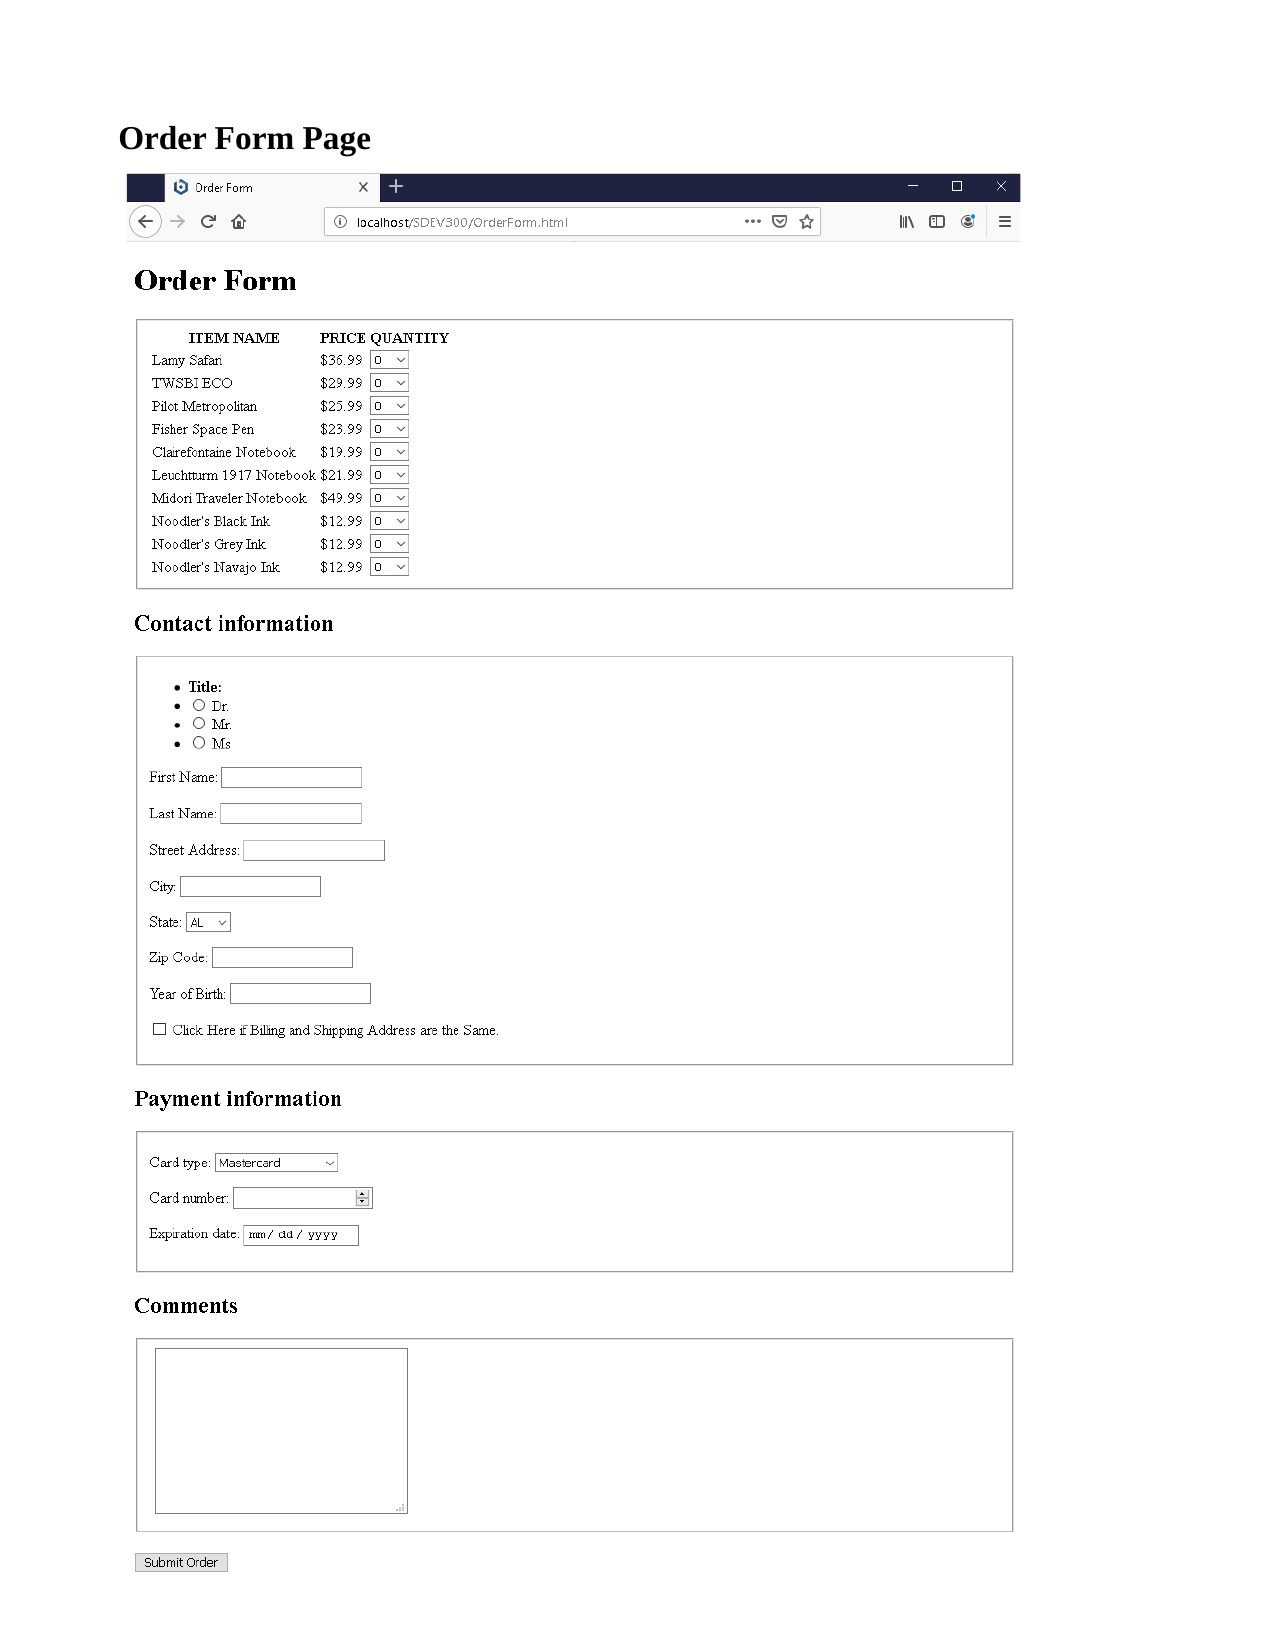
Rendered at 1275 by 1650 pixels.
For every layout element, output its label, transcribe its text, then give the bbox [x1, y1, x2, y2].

picture [126, 173, 1021, 1578]
text Order Form Page [118, 118, 1157, 156]
